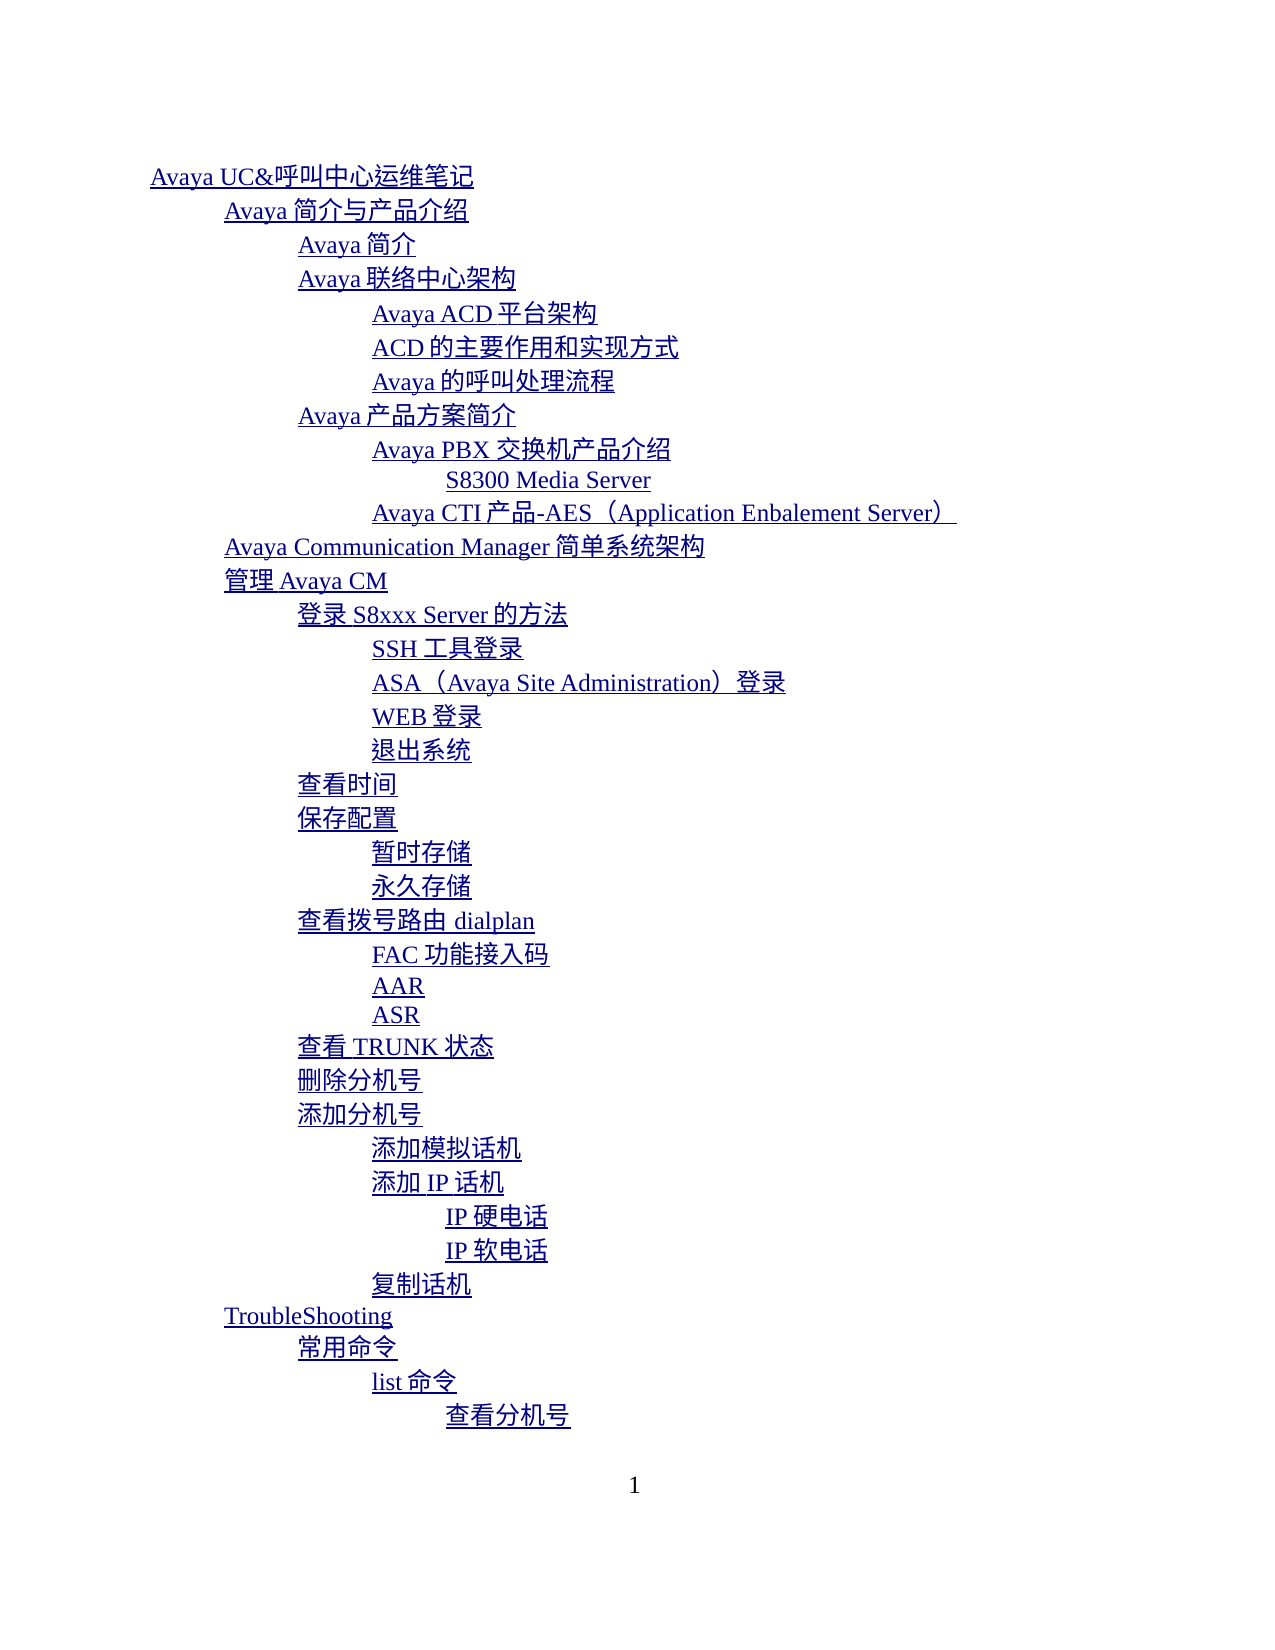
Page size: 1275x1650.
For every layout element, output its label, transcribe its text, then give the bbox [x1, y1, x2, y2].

text Avaya UC&呼叫中心运维笔记 Avaya 简介与产品介绍 Avaya简介 Avaya联络中心架构 Avaya ACD平台架构 ACD的主要作用和实现方式 Avaya的呼叫处理流程 Avaya产品方案简介 Avaya PBX 交换机产品介绍 S8300 Media Server Avaya CTI产品-AES（Application Enbalement Server） Avaya Communication Manager简单系统架构 管理Avaya CM 登录S8xxx Server的方法 SSH 工具登录 ASA（Avaya Site Administration）登录 WEB登录 退出系统 查看时间 保存配置 暂时存储 永久存储 查看拨号路由 dialplan FAC 功能接入码 AAR ASR 查看TRUNK状态 删除分机号 添加分机号 添加模拟话机 添加IP话机 IP 硬电话 IP 软电话 复制话机 TroubleShooting 常用命令 list命令 查看分机号 [150, 159, 1125, 1432]
